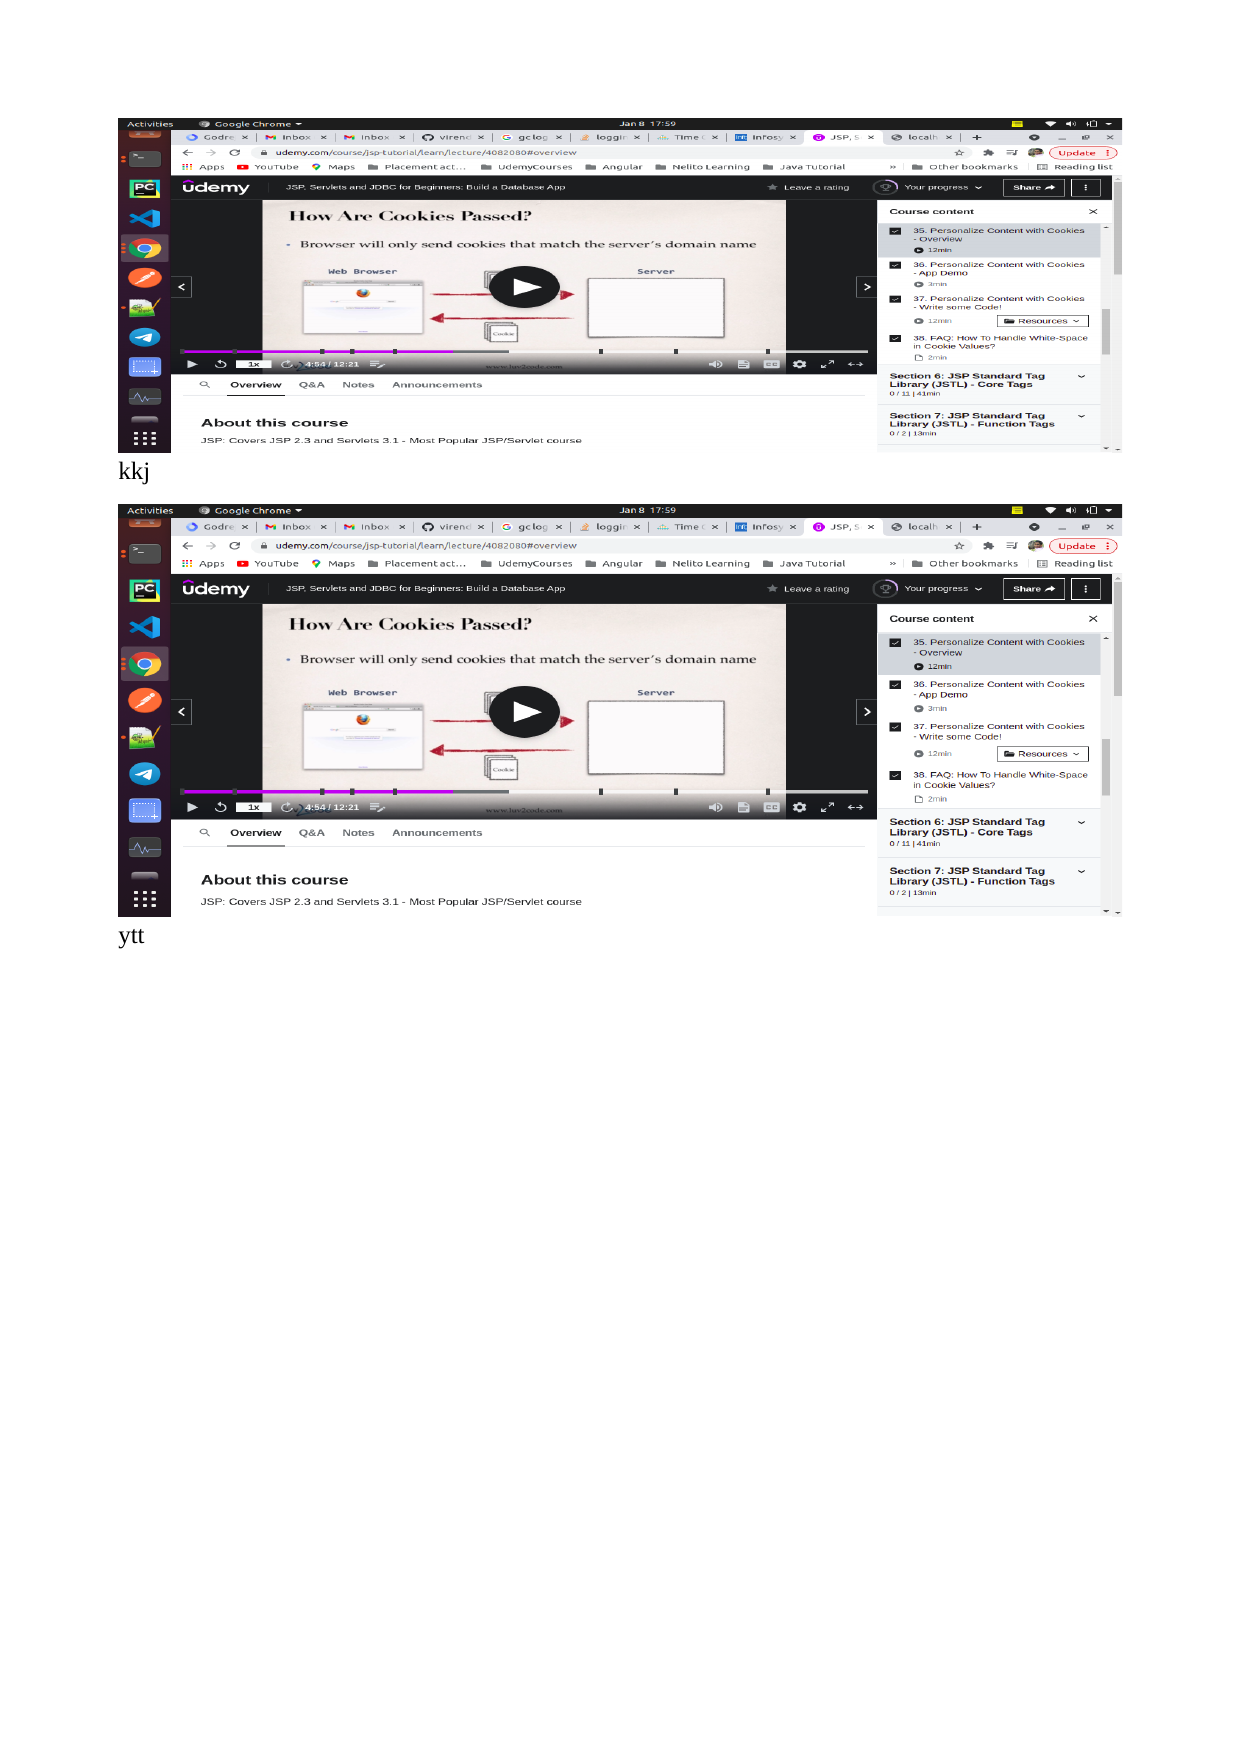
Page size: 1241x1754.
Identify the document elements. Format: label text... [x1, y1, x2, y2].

picture [118, 504, 1123, 917]
text ytt [118, 917, 1122, 949]
text kkj [118, 453, 1122, 485]
picture [118, 118, 1123, 453]
